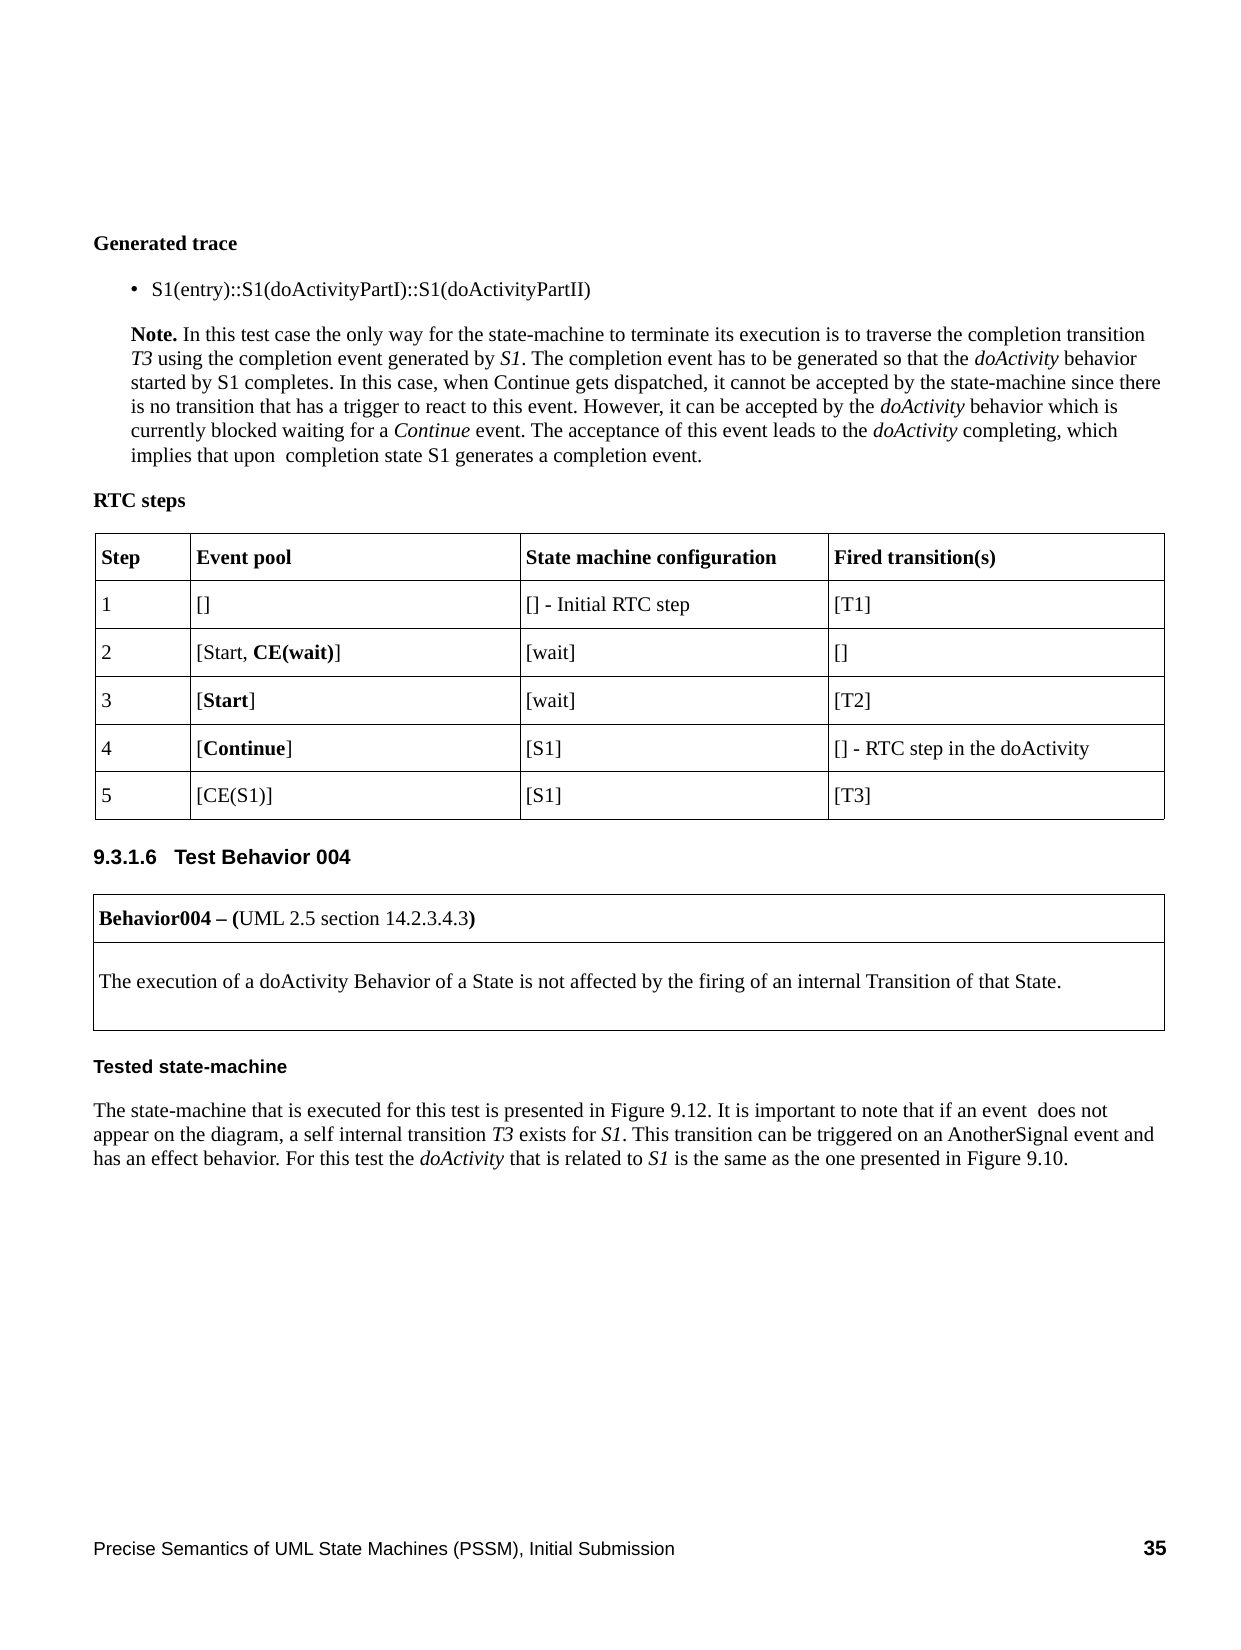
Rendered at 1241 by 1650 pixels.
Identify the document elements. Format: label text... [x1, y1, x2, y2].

table_cell [] [829, 629, 1164, 676]
table_header Event pool [191, 534, 520, 580]
table_cell [Start, CE(wait)] [191, 629, 520, 676]
table_cell [] [191, 581, 520, 628]
table_cell [T1] [829, 581, 1164, 628]
list S1(entry)::S1(doActivityPartI)::S1(doActivityPartII) [131, 276, 1164, 301]
text Generated trace [93, 231, 1164, 255]
table_cell [] - RTC step in the doActivity [829, 725, 1164, 771]
subtitle Tested state-machine [93, 1056, 1164, 1077]
table_header Fired transition(s) [829, 534, 1164, 580]
table_cell [S1] [521, 725, 828, 771]
table_cell [S1] [521, 772, 828, 819]
table_cell The execution of a doActivity Behavior of a State is not affected by the firing of an internal Transition of that State. [94, 943, 1164, 1030]
table_cell [Continue] [191, 725, 520, 771]
text The state-machine that is executed for this test is presented in Figure 9.12. It is important to note that if an event does not appear on the diagram, a self internal transition T3 exists for S1. This transition can be triggered on an AnotherSignal event and has an effect behavior. For this test the doActivity that is related to S1 is the same as the one presented in Figure 9.10. [93, 1098, 1164, 1170]
table_cell [wait] [521, 677, 828, 723]
table_cell 4 [96, 725, 190, 771]
text Note. In this test case the only way for the state-machine to terminate its execution is to traverse the completion transition T3 using the completion event generated by S1. The completion event has to be generated so that the doActivity behavior started by S1 completes. In this case, when Continue gets dispatched, it cannot be accepted by the state-machine since there is no transition that has a trigger to react to this event. However, it can be accepted by the doActivity behavior which is currently blocked waiting for a Continue event. The acceptance of this event leads to the doActivity completing, which implies that upon completion state S1 generates a completion event. [131, 322, 1164, 467]
table_cell 5 [96, 772, 190, 819]
table_cell [wait] [521, 629, 828, 676]
table_header Behavior004 – (UML 2.5 section 14.2.3.4.3) [94, 895, 1164, 942]
subtitle Test Behavior 004 [93, 844, 1164, 869]
table_cell [] - Initial RTC step [521, 581, 828, 628]
table_header State machine configuration [521, 534, 828, 580]
table_cell [CE(S1)] [191, 772, 520, 819]
table_header Step [96, 534, 190, 580]
table_cell 2 [96, 629, 190, 676]
table_cell [Start] [191, 677, 520, 723]
table_cell 1 [96, 581, 190, 628]
text RTC steps [93, 488, 1164, 512]
table_cell [T3] [829, 772, 1164, 819]
table_cell 3 [96, 677, 190, 723]
table_cell [T2] [829, 677, 1164, 723]
